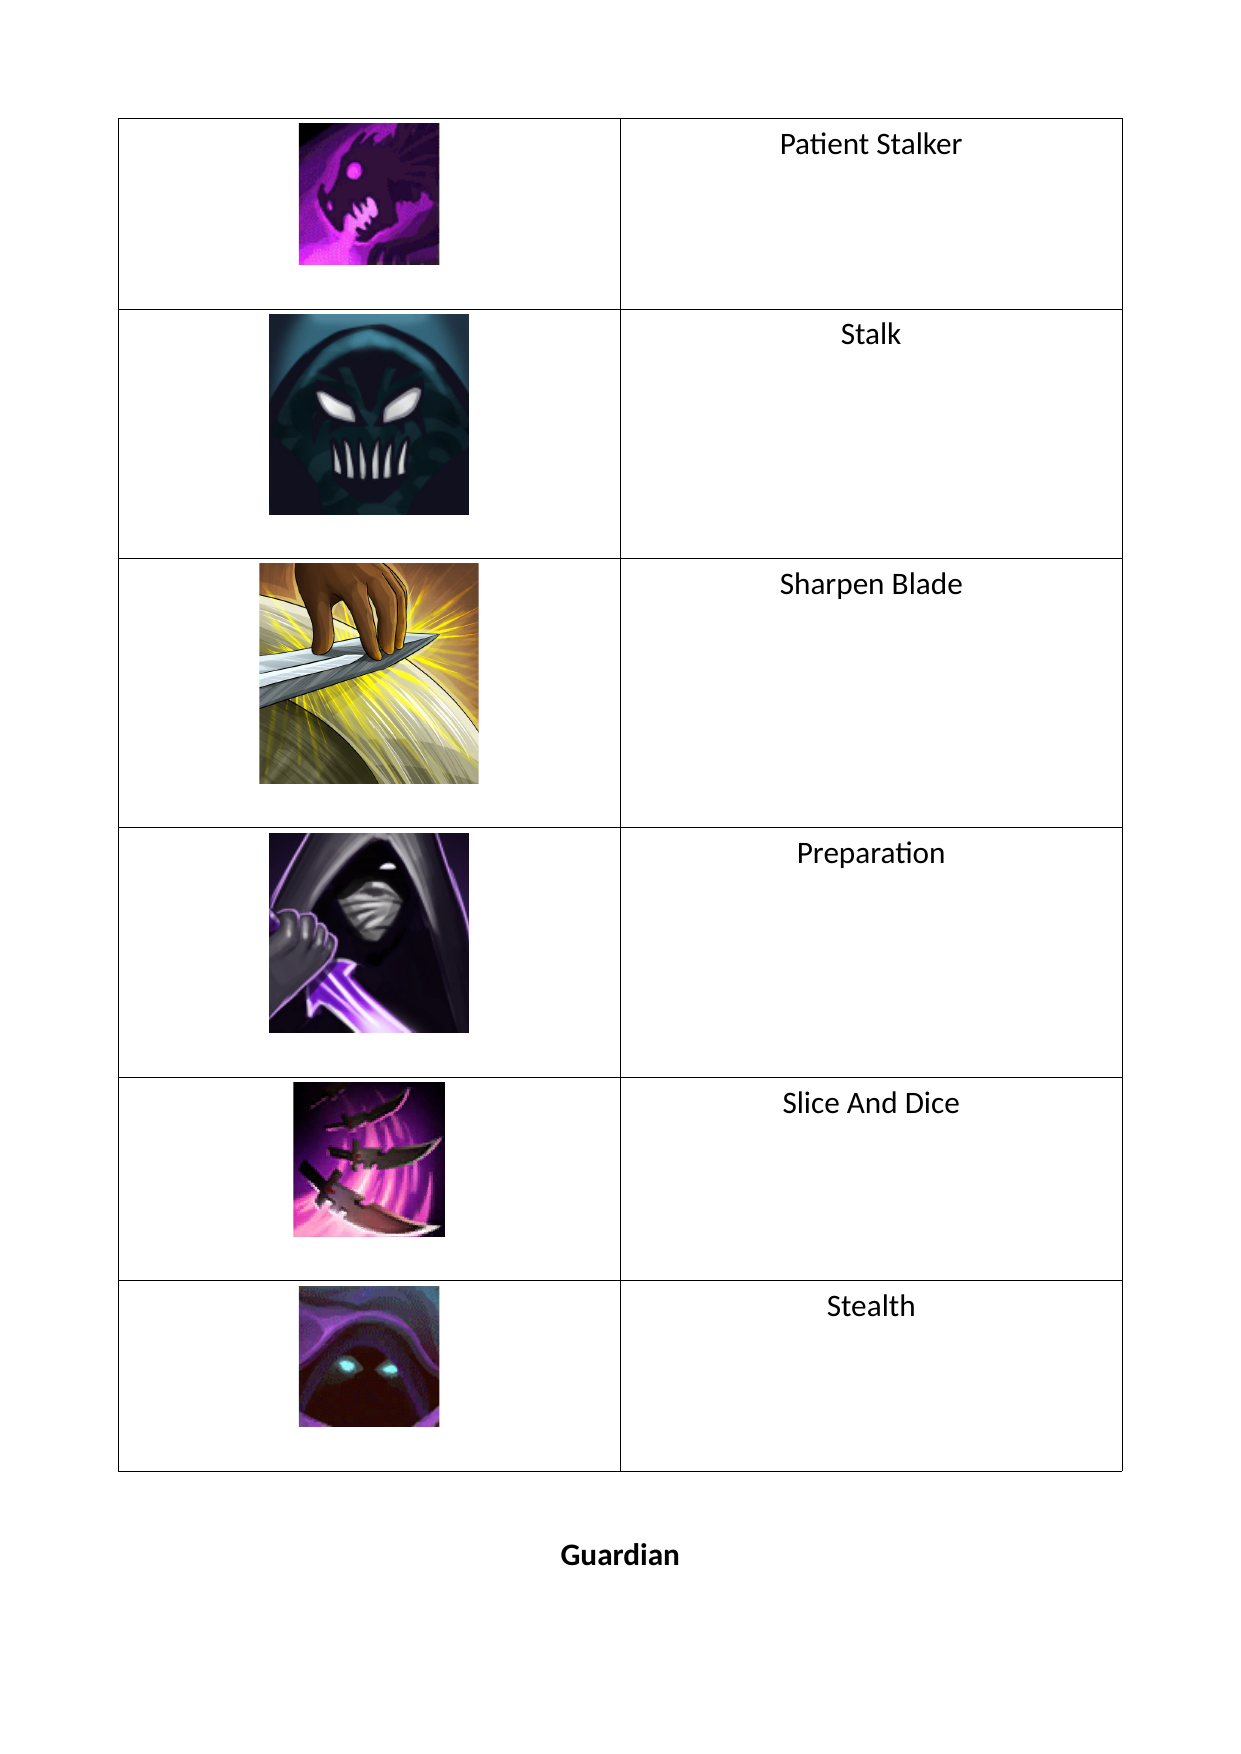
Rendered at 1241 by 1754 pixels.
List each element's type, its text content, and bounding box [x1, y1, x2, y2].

table_cell Patient Stalker [621, 119, 1122, 308]
picture [269, 833, 469, 1033]
table_cell [119, 828, 620, 1077]
picture [298, 123, 440, 265]
table_cell [119, 265, 620, 308]
table_cell [119, 559, 620, 827]
table_cell [119, 119, 620, 264]
picture [259, 563, 479, 784]
table_cell [119, 1078, 620, 1280]
table_cell Stalk [621, 310, 1122, 558]
table_cell Stealth [621, 1281, 1122, 1471]
picture [269, 314, 469, 515]
picture [293, 1082, 445, 1237]
text Guardian [118, 1535, 1122, 1573]
table_cell [119, 310, 620, 558]
table_cell Preparation [621, 828, 1122, 1077]
table_cell Slice And Dice [621, 1078, 1122, 1280]
table_cell Sharpen Blade [621, 559, 1122, 827]
table_cell [119, 1281, 620, 1471]
picture [298, 1286, 440, 1427]
